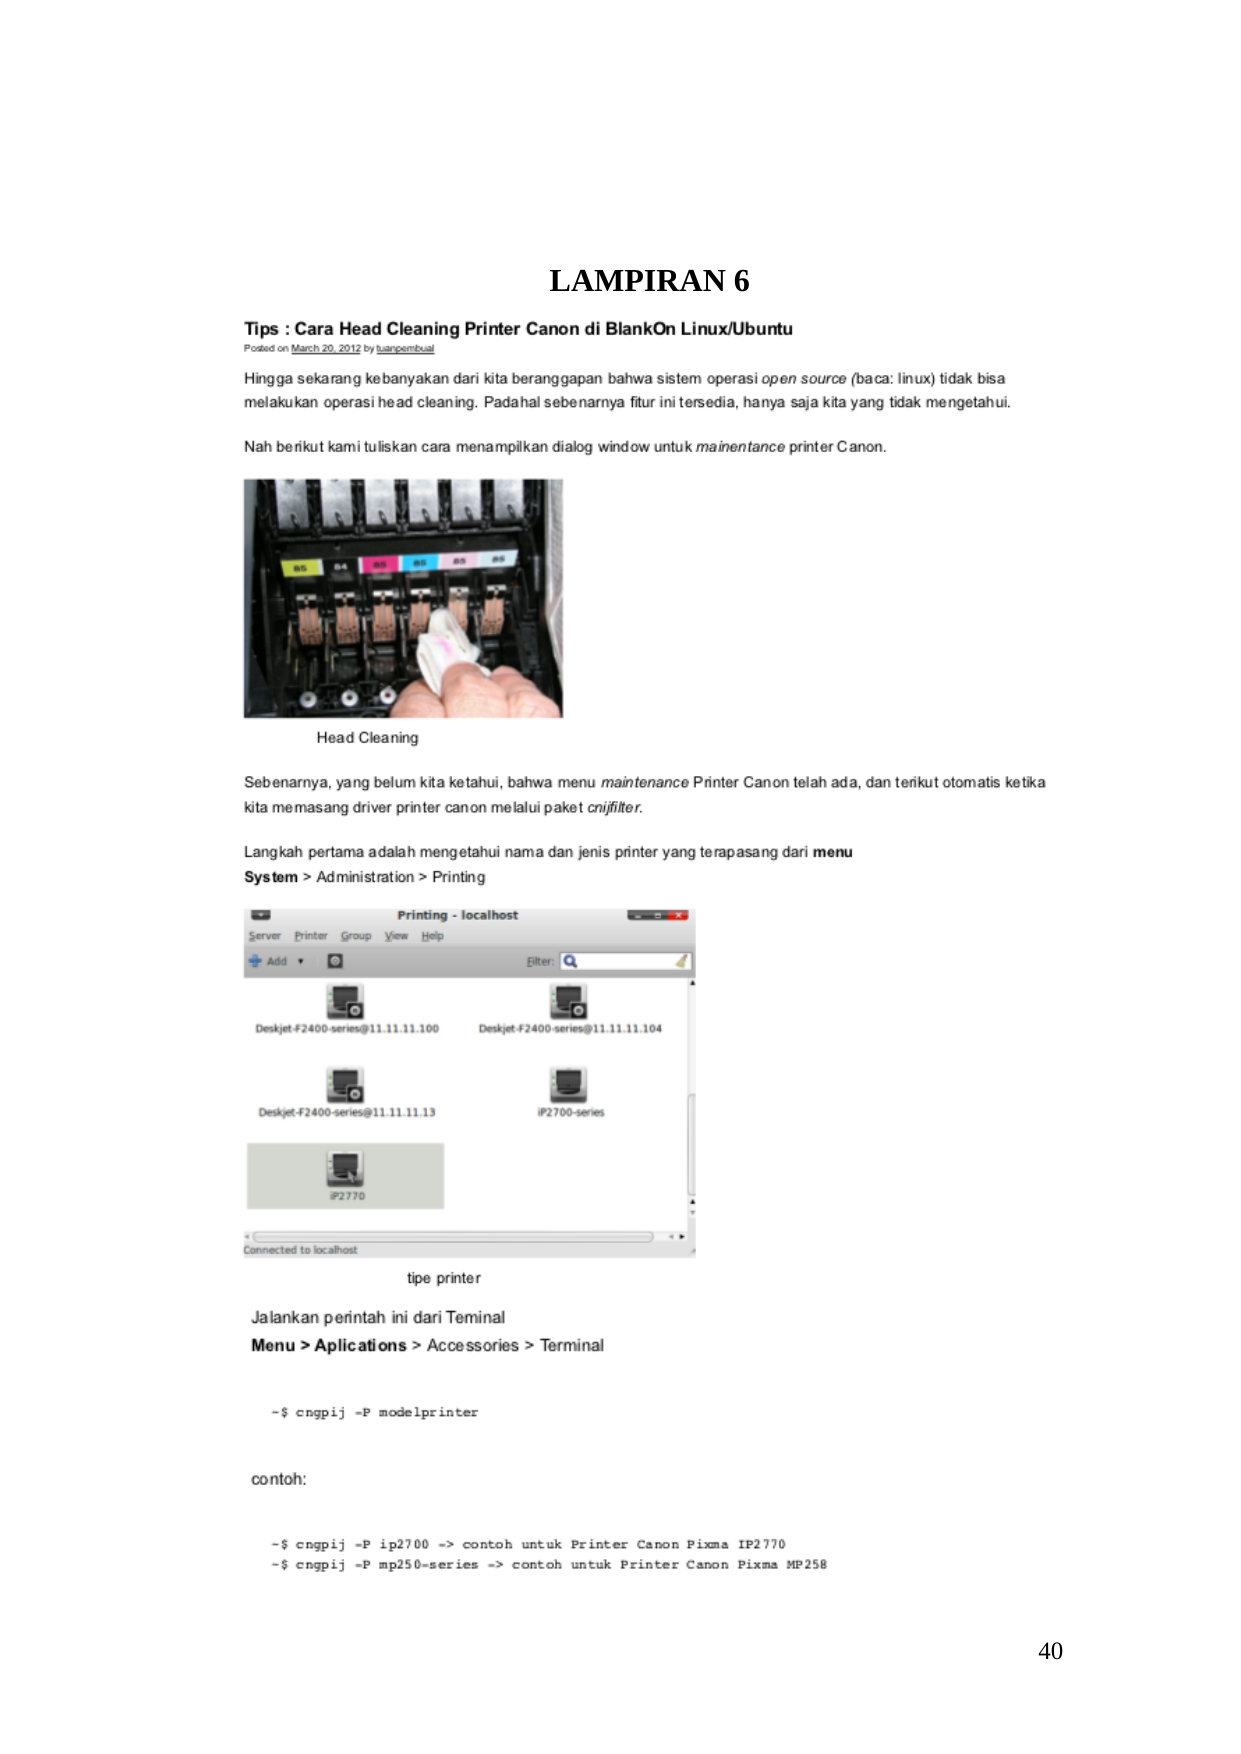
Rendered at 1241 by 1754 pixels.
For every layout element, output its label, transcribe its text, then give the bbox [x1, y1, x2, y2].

subtitle LAMPIRAN 6 [236, 261, 1063, 298]
picture [236, 310, 1063, 1586]
